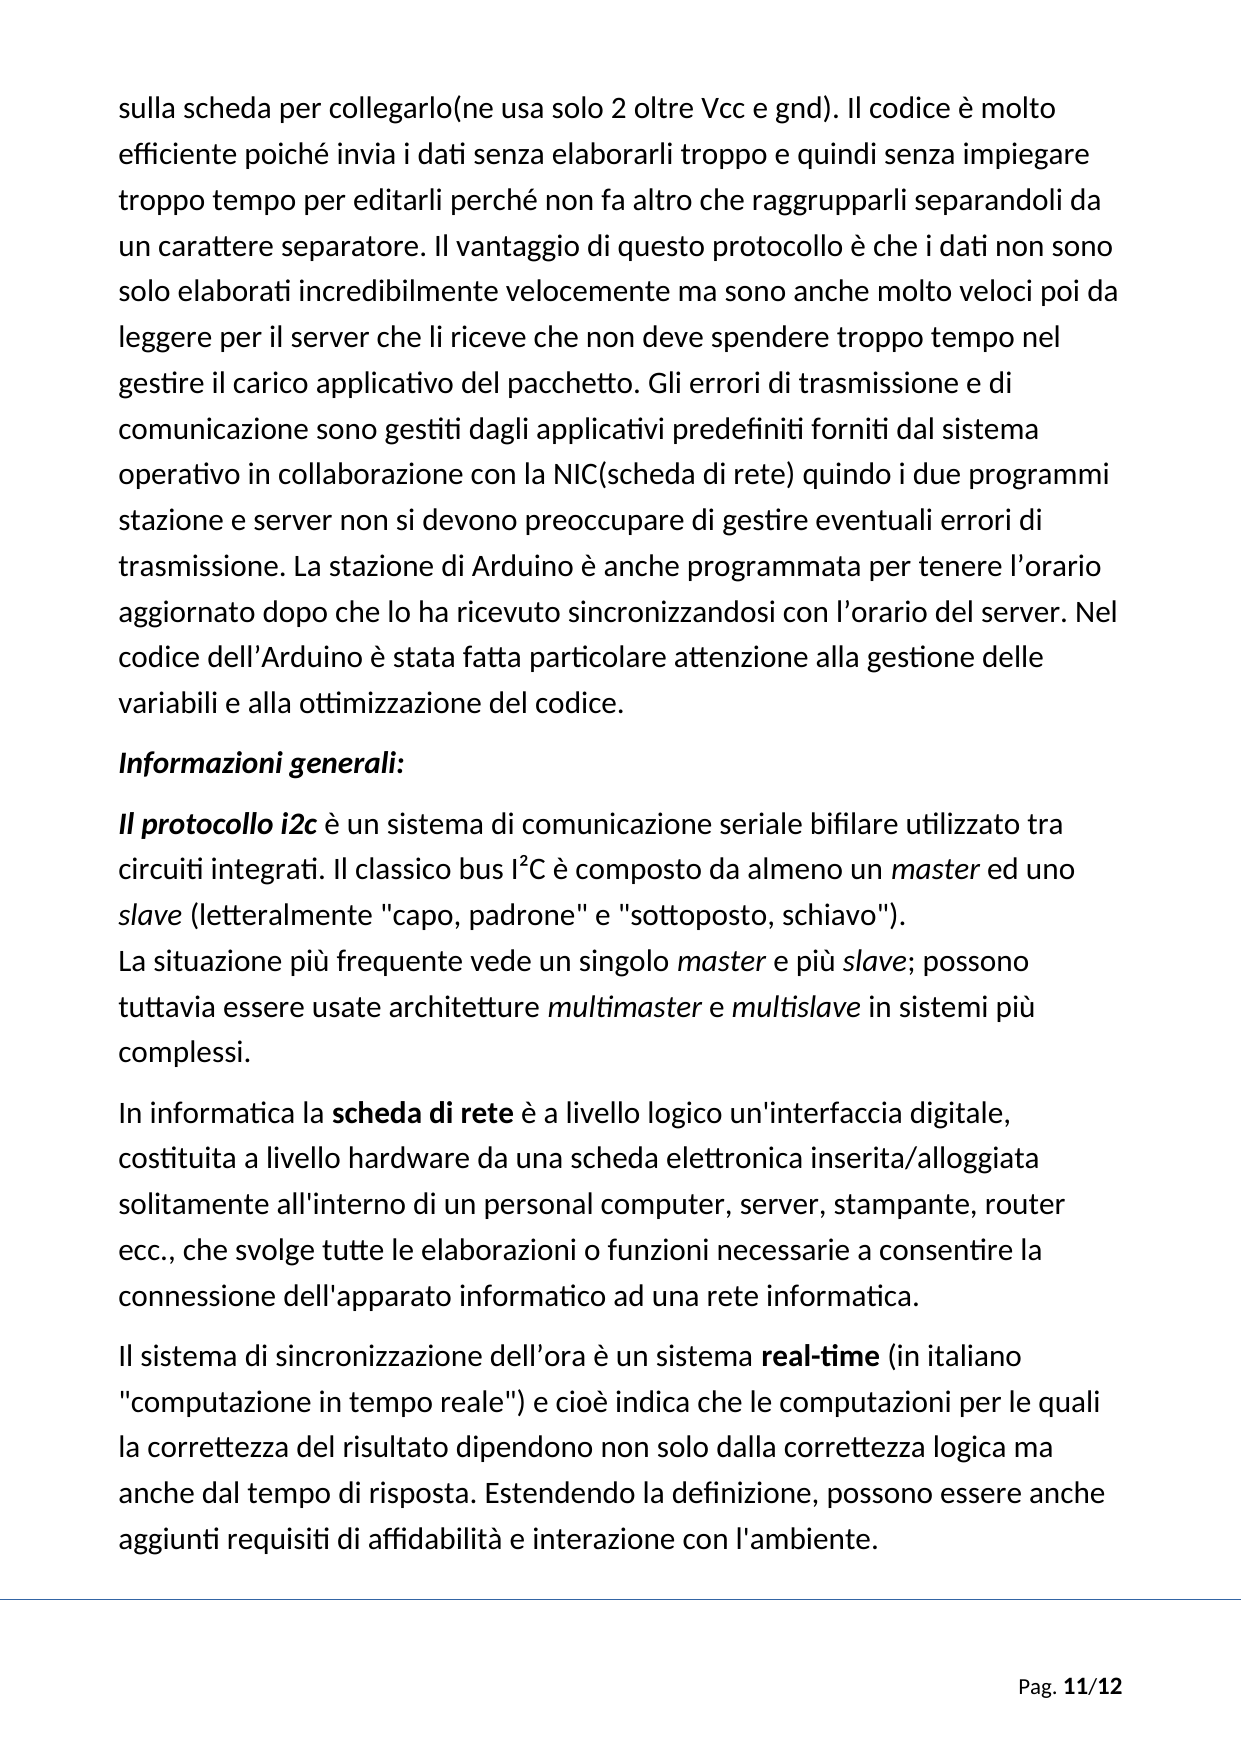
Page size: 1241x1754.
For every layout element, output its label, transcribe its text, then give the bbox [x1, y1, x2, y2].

text Informazioni generali: [118, 743, 1122, 782]
text Il sistema di sincronizzazione dell’ora è un sistema real-time (in italiano "computazione in tempo reale") e cioè indica che le computazioni per le quali la correttezza del risultato dipendono non solo dalla correttezza logica ma anche dal tempo di risposta. Estendendo la definizione, possono essere anche aggiunti requisiti di affidabilità e interazione con l'ambiente. [118, 1336, 1122, 1557]
text In informatica la scheda di rete è a livello logico un'interfaccia digitale, costituita a livello hardware da una scheda elettronica inserita/alloggiata solitamente all'interno di un personal computer, server, stampante, router ecc., che svolge tutte le elaborazioni o funzioni necessarie a consentire la connessione dell'apparato informatico ad una rete informatica. [118, 1093, 1122, 1314]
text sulla scheda per collegarlo(ne usa solo 2 oltre Vcc e gnd). Il codice è molto efficiente poiché invia i dati senza elaborarli troppo e quindi senza impiegare troppo tempo per editarli perché non fa altro che raggrupparli separandoli da un carattere separatore. Il vantaggio di questo protocollo è che i dati non sono solo elaborati incredibilmente velocemente ma sono anche molto veloci poi da leggere per il server che li riceve che non deve spendere troppo tempo nel gestire il carico applicativo del pacchetto. Gli errori di trasmissione e di comunicazione sono gestiti dagli applicativi predefiniti forniti dal sistema operativo in collaborazione con la NIC(scheda di rete) quindo i due programmi stazione e server non si devono preoccupare di gestire eventuali errori di trasmissione. La stazione di Arduino è anche programmata per tenere l’orario aggiornato dopo che lo ha ricevuto sincronizzandosi con l’orario del server. Nel codice dell’Arduino è stata fatta particolare attenzione alla gestione delle variabili e alla ottimizzazione del codice. [118, 89, 1122, 721]
text Il protocollo i2c è un sistema di comunicazione seriale bifilare utilizzato tra circuiti integrati. Il classico bus I²C è composto da almeno un master ed uno slave (letteralmente "capo, padrone" e "sottoposto, schiavo"). La situazione più frequente vede un singolo master e più slave; possono tuttavia essere usate architetture multimaster e multislave in sistemi più complessi. [118, 804, 1122, 1071]
